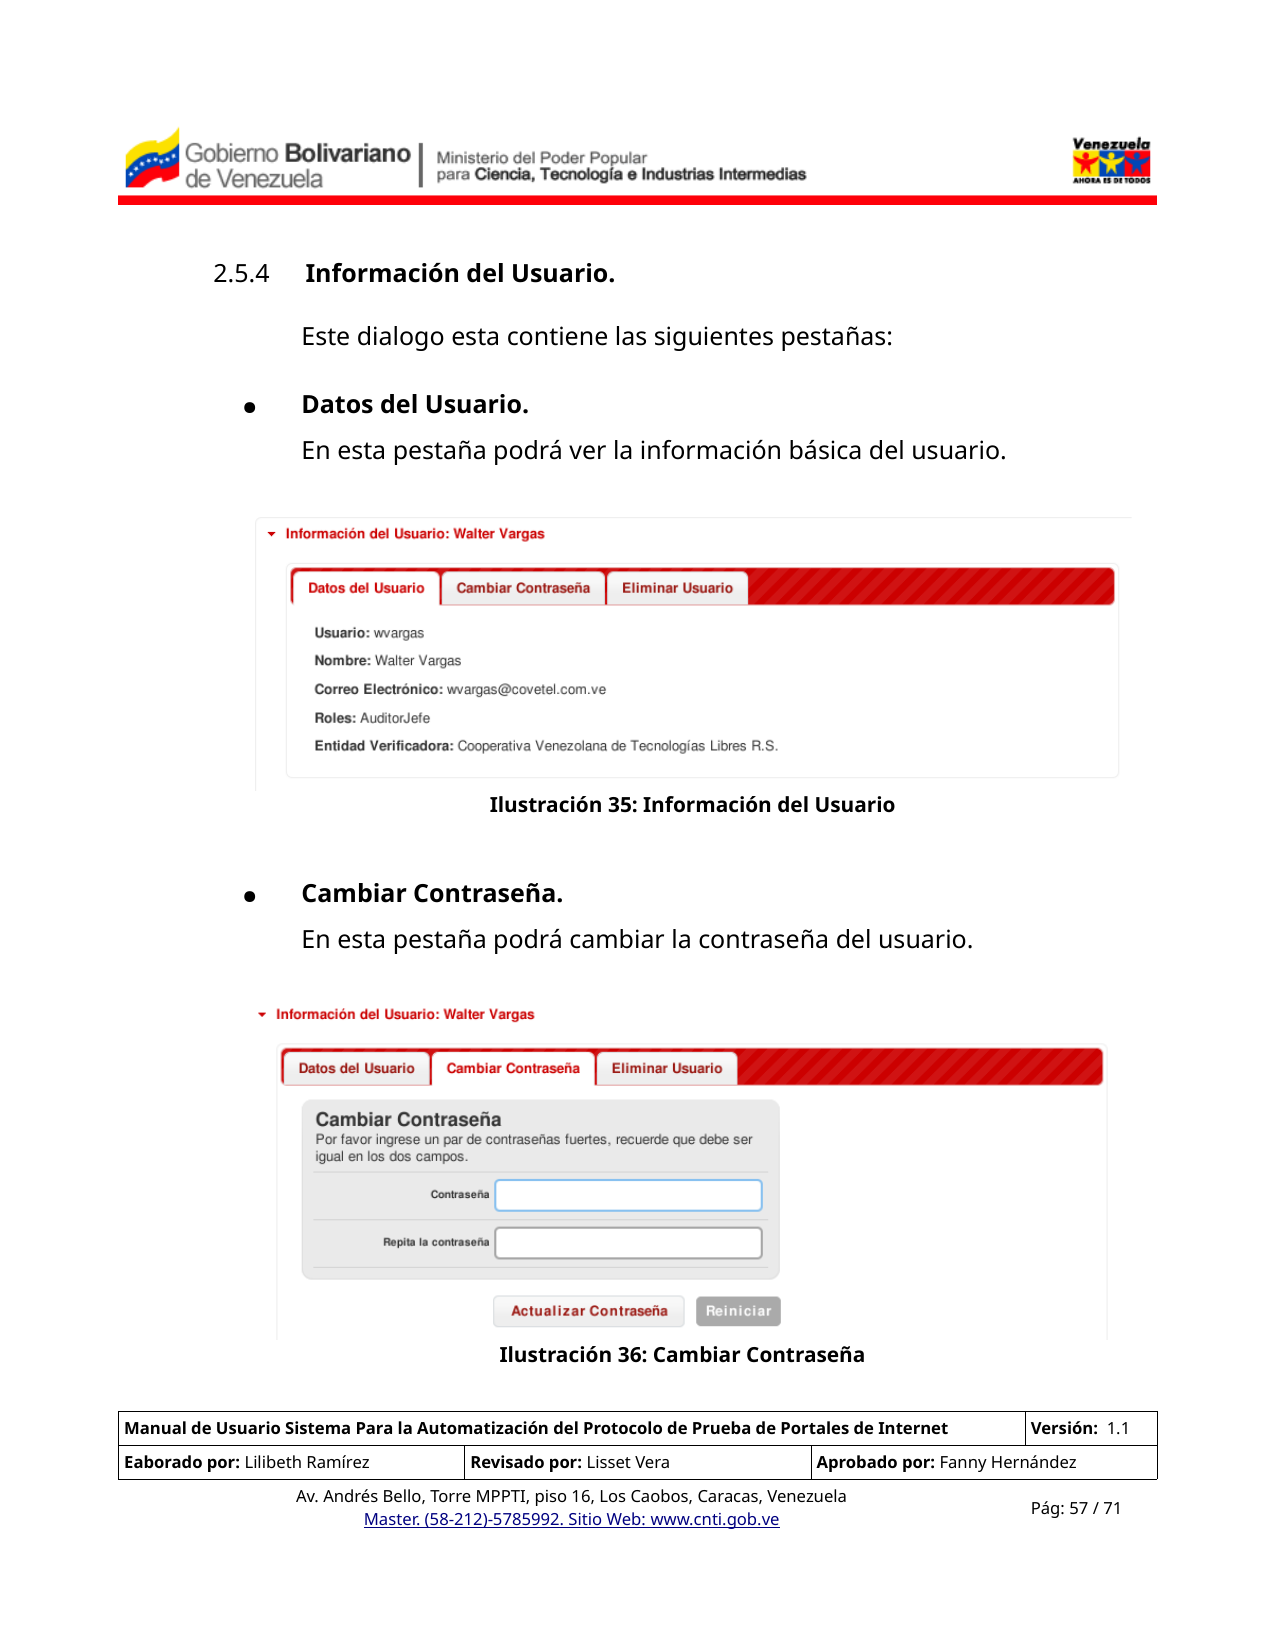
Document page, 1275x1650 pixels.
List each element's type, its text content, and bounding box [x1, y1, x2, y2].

text Este dialogo esta contiene las siguientes pestañas: [301, 318, 1098, 352]
subtitle Cambiar Contraseña. [242, 876, 1157, 910]
subtitle Información del Usuario. [118, 255, 1157, 289]
subtitle Datos del Usuario. [242, 387, 1157, 421]
text Ilustración 35: Información del Usuario [254, 791, 1131, 819]
picture [118, 119, 1157, 205]
picture [253, 517, 1132, 791]
text Ilustración 36: Cambiar Contraseña [251, 1340, 1114, 1368]
text En esta pestaña podrá cambiar la contraseña del usuario. [301, 922, 1098, 956]
picture [251, 1001, 1114, 1340]
text En esta pestaña podrá ver la información básica del usuario. [301, 433, 1098, 467]
